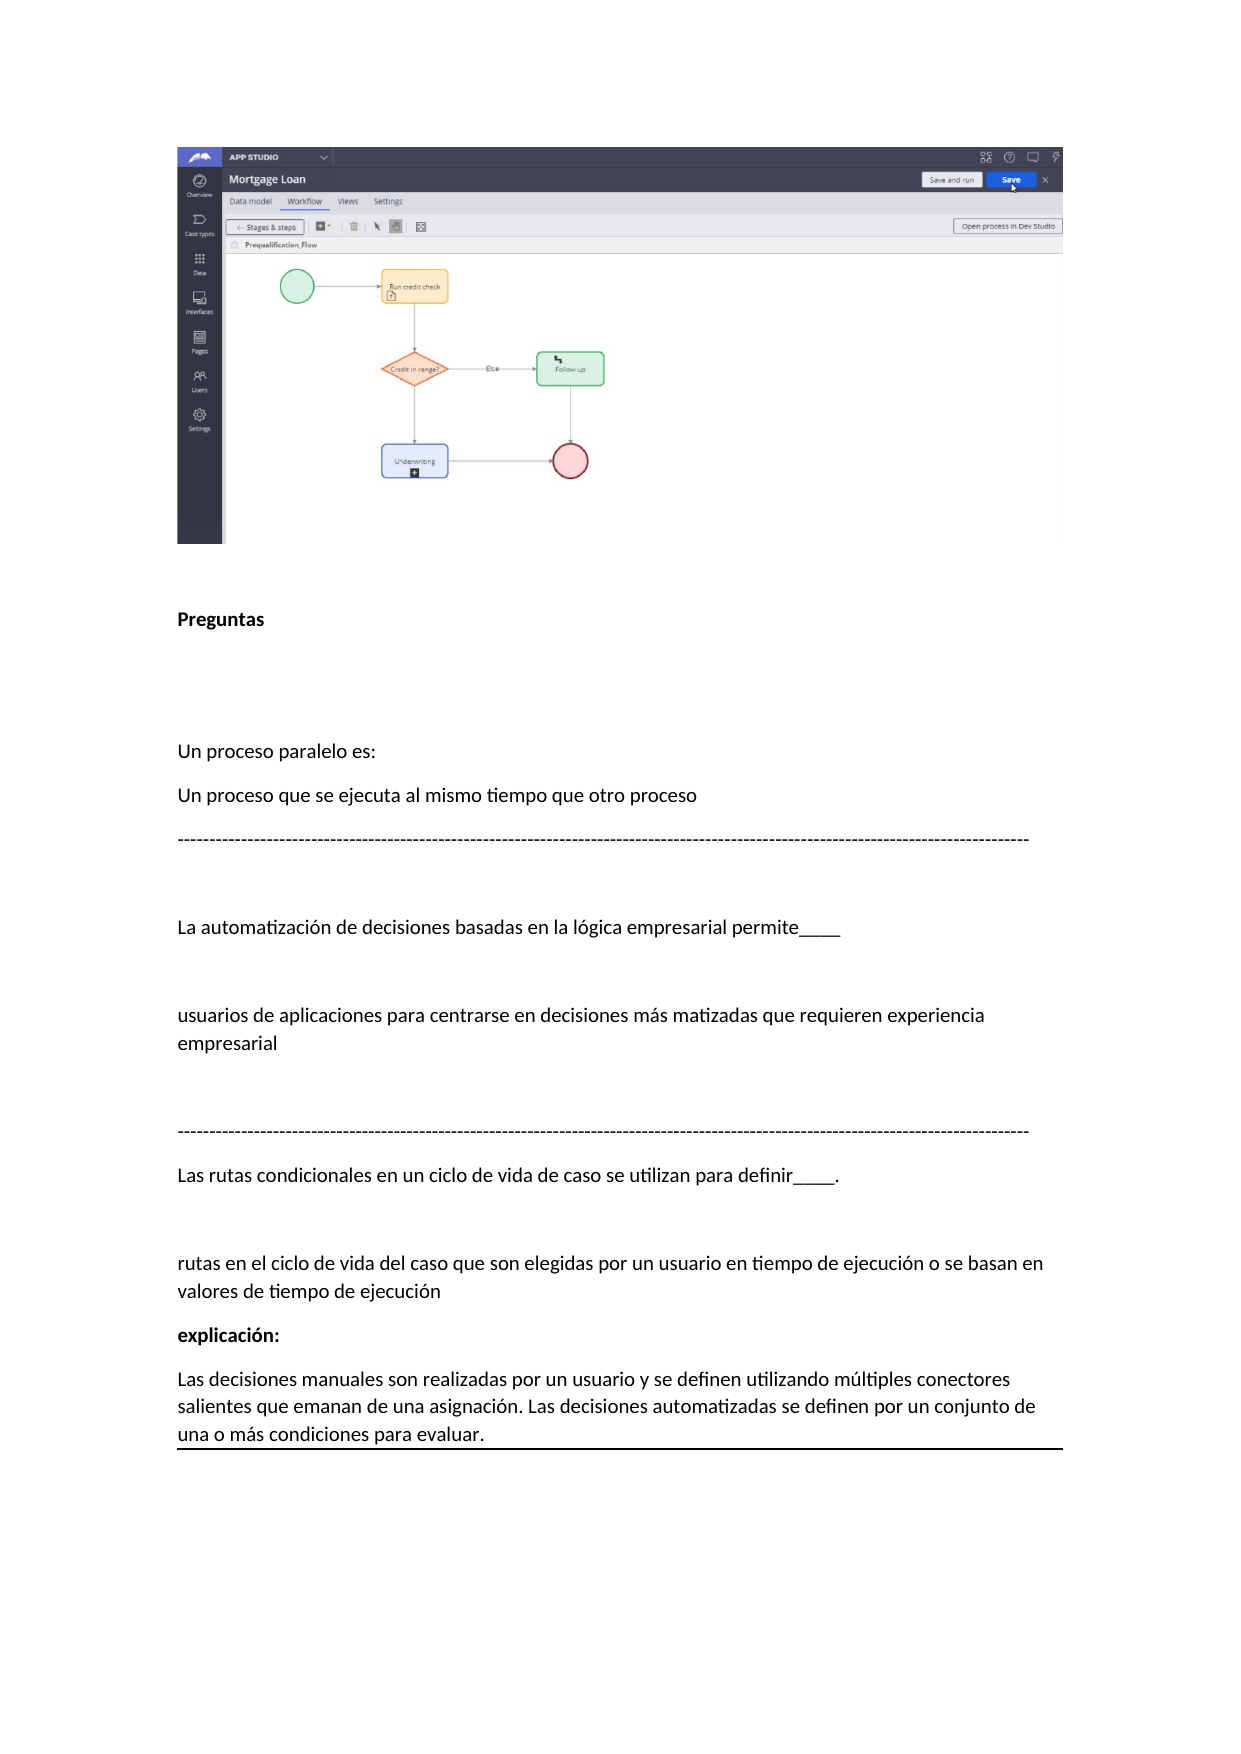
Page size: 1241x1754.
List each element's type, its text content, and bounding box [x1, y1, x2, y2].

text Un proceso paralelo es: [177, 738, 1063, 764]
text La automatización de decisiones basadas en la lógica empresarial permite____ [177, 914, 1063, 940]
text Las rutas condicionales en un ciclo de vida de caso se utilizan para definir____. [177, 1162, 1063, 1188]
text Las decisiones manuales son realizadas por un usuario y se definen utilizando múltiples conectores salientes que emanan de una asignación. Las decisiones automatizadas se definen por un conjunto de una o más condiciones para evaluar. [177, 1366, 1063, 1448]
text usuarios de aplicaciones para centrarse en decisiones más matizadas que requieren experiencia empresarial [177, 1003, 1063, 1056]
text -------------------------------------------------------------------------------------------------------------------------------------- [177, 1118, 1063, 1144]
text Preguntas [177, 606, 1063, 632]
text rutas en el ciclo de vida del caso que son elegidas por un usuario en tiempo de ejecución o se basan en valores de tiempo de ejecución [177, 1250, 1063, 1303]
picture [177, 147, 1063, 544]
text Un proceso que se ejecuta al mismo tiempo que otro proceso [177, 782, 1063, 808]
text explicación: [177, 1322, 1063, 1347]
text -------------------------------------------------------------------------------------------------------------------------------------- [177, 826, 1063, 852]
